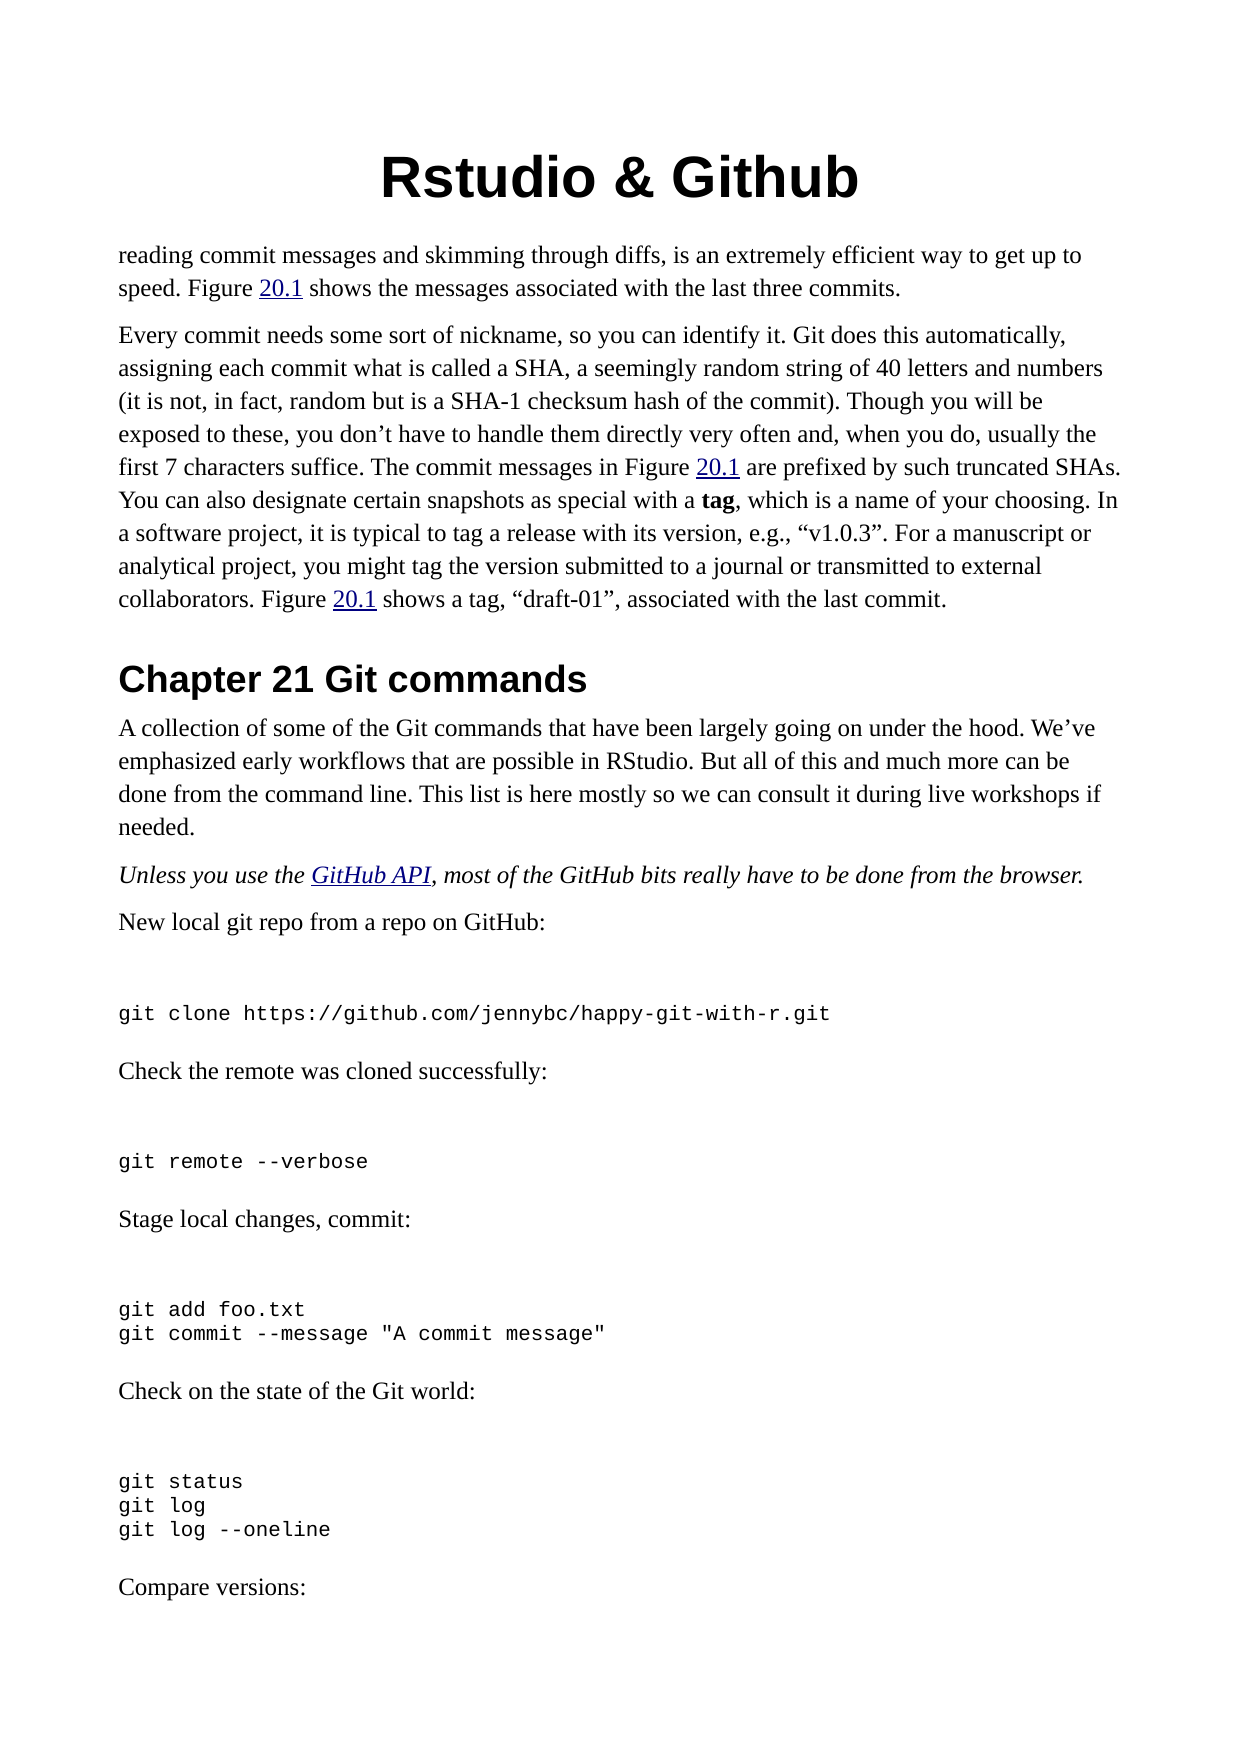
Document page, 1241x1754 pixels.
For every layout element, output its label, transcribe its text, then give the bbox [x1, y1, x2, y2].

text reading commit messages and skimming through diffs, is an extremely efficient way to get up to speed. Figure 20.1 shows the messages associated with the last three commits. [118, 240, 1122, 301]
text Compare versions: [118, 1572, 1122, 1601]
text git add foo.txt [118, 1299, 1122, 1323]
text git status [118, 1471, 1122, 1495]
text A collection of some of the Git commands that have been largely going on under the hood. We’ve emphasized early workflows that are possible in RStudio. But all of this and much more can be done from the command line. This list is here mostly so we can consult it during live workshops if needed. [118, 713, 1122, 841]
text git log --oneline [118, 1519, 1122, 1542]
text Check the remote was cloned successfully: [118, 1056, 1122, 1084]
text Every commit needs some sort of nickname, so you can identify it. Git does this automatically, assigning each commit what is called a SHA, a seemingly random string of 40 letters and numbers (it is not, in fact, random but is a SHA-1 checksum hash of the commit). Though you will be exposed to these, you don’t have to handle them directly very often and, when you do, usually the first 7 characters suffice. The commit messages in Figure 20.1 are prefixed by such truncated SHAs. You can also designate certain snapshots as special with a tag, which is a name of your choosing. In a software project, it is typical to tag a release with its version, e.g., “v1.0.3”. For a manuscript or analytical project, you might tag the version submitted to a journal or transmitted to external collaborators. Figure 20.1 shows a tag, “draft-01”, associated with the last commit. [118, 320, 1122, 613]
text git log [118, 1495, 1122, 1519]
text git remote --verbose [118, 1151, 1122, 1175]
text New local git repo from a repo on GitHub: [118, 907, 1122, 936]
text git clone https://github.com/jennybc/happy-git-with-r.git [118, 1003, 1122, 1026]
text Unless you use the GitHub API, most of the GitHub bits really have to be done from the browser. [118, 860, 1122, 889]
text git commit --message "A commit message" [118, 1323, 1122, 1347]
text Check on the state of the Git world: [118, 1376, 1122, 1405]
text Stage local changes, commit: [118, 1204, 1122, 1233]
subtitle Chapter 21 Git commands [118, 657, 1122, 701]
